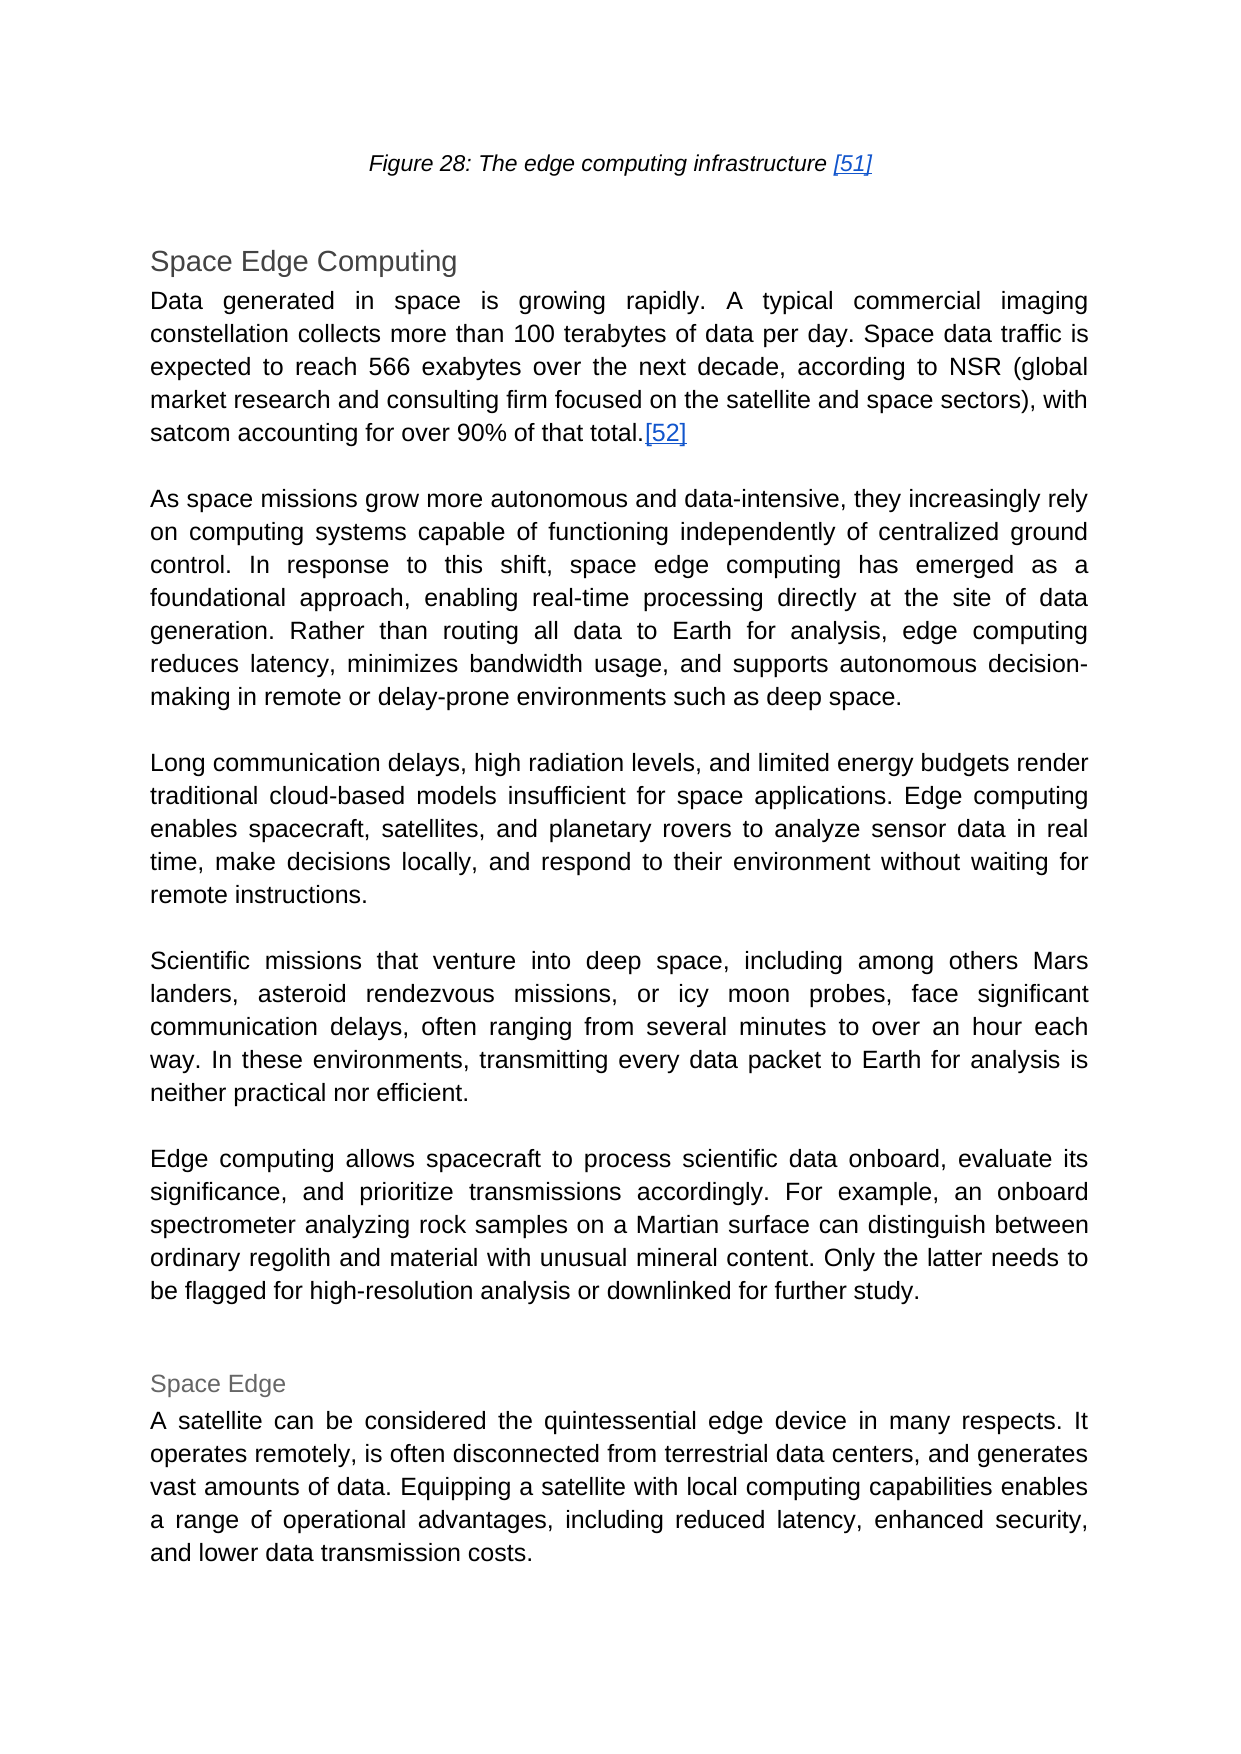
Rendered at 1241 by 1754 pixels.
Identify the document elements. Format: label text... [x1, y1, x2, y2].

subtitle Space Edge [150, 1369, 1090, 1397]
text Long communication delays, high radiation levels, and limited energy budgets render traditional cloud-based models insufficient for space applications. Edge computing enables spacecraft, satellites, and planetary rovers to analyze sensor data in real time, make decisions locally, and respond to their environment without waiting for remote instructions. [150, 748, 1090, 909]
text Edge computing allows spacecraft to process scientific data onboard, evaluate its significance, and prioritize transmissions accordingly. For example, an onboard spectrometer analyzing rock samples on a Martian surface can distinguish between ordinary regolith and material with unusual mineral content. Only the latter needs to be flagged for high-resolution analysis or downlinked for further study. [150, 1144, 1090, 1305]
text A satellite can be considered the quintessential edge device in many respects. It operates remotely, is often disconnected from terrestrial data centers, and generates vast amounts of data. Equipping a satellite with local computing capabilities enables a range of operational advantages, including reduced latency, enhanced security, and lower data transmission costs. [150, 1406, 1090, 1567]
text Scientific missions that venture into deep space, including among others Mars landers, asteroid rendezvous missions, or icy moon probes, face significant communication delays, often ranging from several minutes to over an hour each way. In these environments, transmitting every data packet to Earth for analysis is neither practical nor efficient. [150, 946, 1090, 1107]
text Figure 28: The edge computing infrastructure [51] [150, 150, 1090, 176]
text As space missions grow more autonomous and data-intensive, they increasingly rely on computing systems capable of functioning independently of centralized ground control. In response to this shift, space edge computing has emerged as a foundational approach, enabling real-time processing directly at the site of data generation. Rather than routing all data to Earth for analysis, edge computing reduces latency, minimizes bandwidth usage, and supports autonomous decision-making in remote or delay-prone environments such as deep space. [150, 484, 1090, 711]
subtitle Space Edge Computing [150, 244, 1090, 277]
text Data generated in space is growing rapidly. A typical commercial imaging constellation collects more than 100 terabytes of data per day. Space data traffic is expected to reach 566 exabytes over the next decade, according to NSR (global market research and consulting firm focused on the satellite and space sectors), with satcom accounting for over 90% of that total.[52] [150, 286, 1090, 446]
